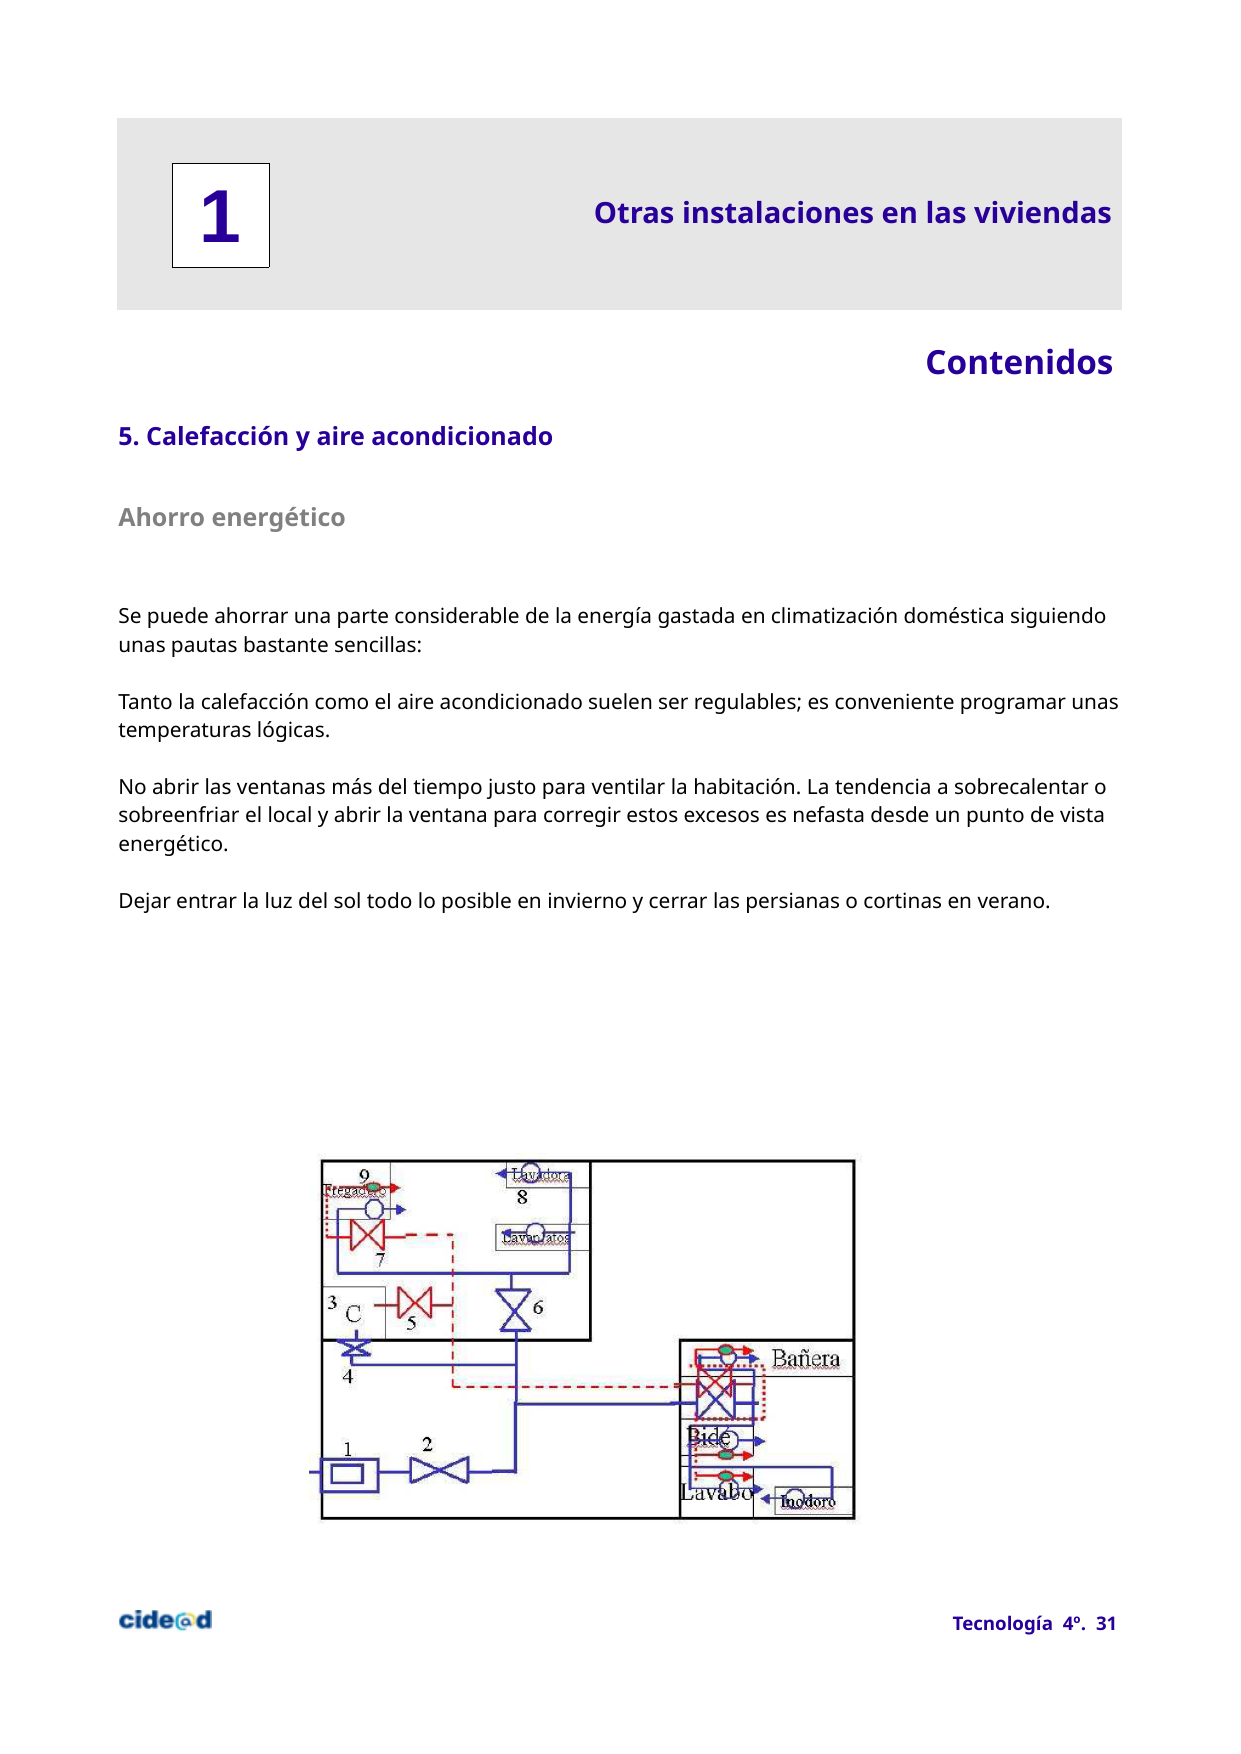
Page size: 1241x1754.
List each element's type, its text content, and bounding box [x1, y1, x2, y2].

text Contenidos [118, 339, 1122, 384]
table_header Otras instalaciones en las viviendas [117, 118, 1122, 310]
picture [118, 1610, 212, 1632]
text 5. Calefacción y aire acondicionado [118, 419, 1122, 453]
text Ahorro energético [118, 499, 1122, 533]
text Se puede ahorrar una parte considerable de la energía gastada en climatización doméstica siguiendo unas pautas bastante sencillas: Tanto la calefacción como el aire acondicionado suelen ser regulables; es conveniente programar unas temperaturas lógicas. No abrir las ventanas más del tiempo justo para ventilar la habitación. La tendencia a sobrecalentar o sobreenfriar el local y abrir la ventana para corregir estos excesos es nefasta desde un punto de vista energético. Dejar entrar la luz del sol todo lo posible en invierno y cerrar las persianas o cortinas en verano. [118, 601, 1122, 914]
